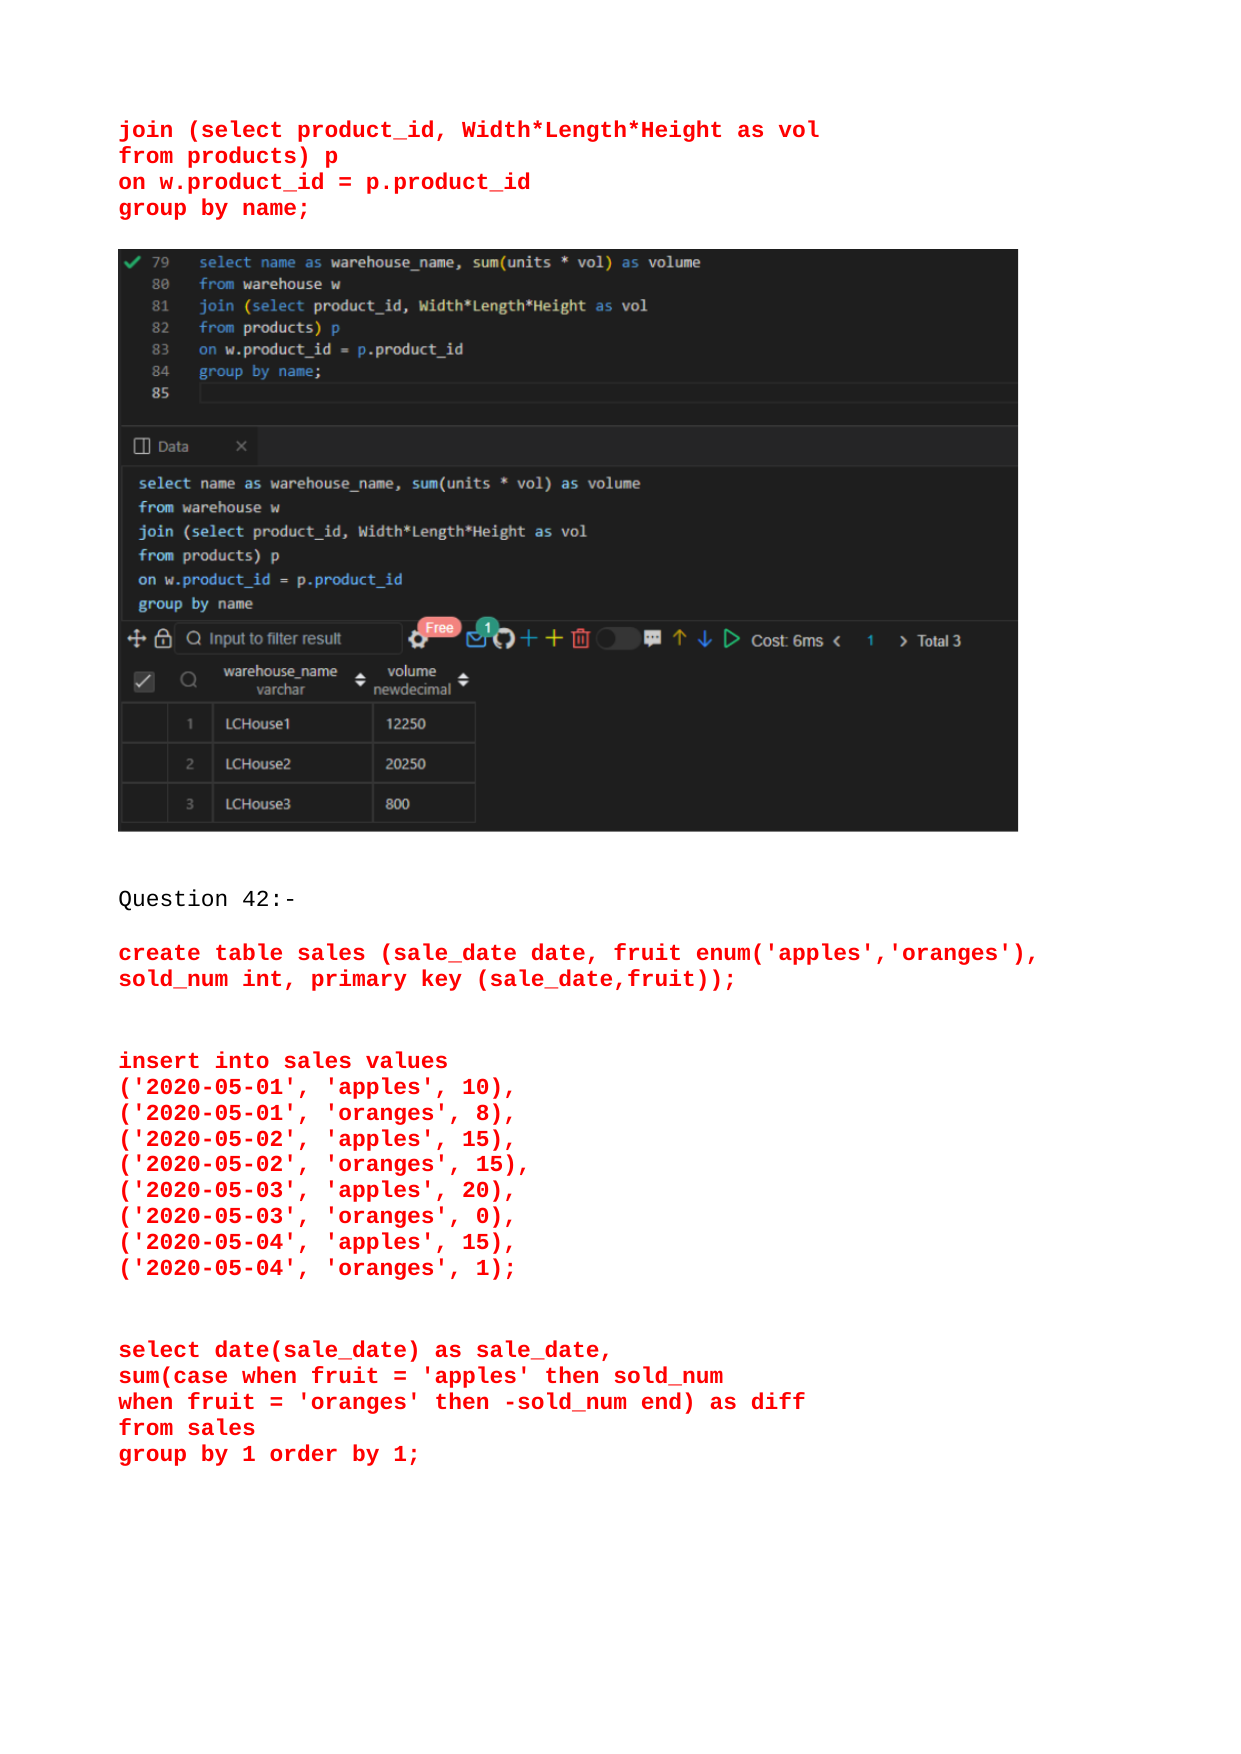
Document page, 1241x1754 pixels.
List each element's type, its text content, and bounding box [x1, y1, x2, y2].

text join (select product_id, Width*Length*Height as vol [118, 118, 1122, 144]
text ('2020-05-02', 'oranges', 15), [118, 1153, 1122, 1179]
text ('2020-05-03', 'oranges', 0), [118, 1205, 1122, 1231]
text create table sales (sale_date date, fruit enum('apples','oranges'), [118, 941, 1122, 967]
text Question 42:- [118, 887, 1122, 913]
text ('2020-05-04', 'apples', 15), [118, 1231, 1122, 1257]
text ('2020-05-02', 'apples', 15), [118, 1127, 1122, 1153]
text ('2020-05-03', 'apples', 20), [118, 1179, 1122, 1205]
text group by 1 order by 1; [118, 1442, 1122, 1468]
text from products) p [118, 144, 1122, 170]
text sold_num int, primary key (sale_date,fruit)); [118, 967, 1122, 993]
text group by name; [118, 196, 1122, 222]
text insert into sales values [118, 1049, 1122, 1075]
text ('2020-05-01', 'apples', 10), [118, 1075, 1122, 1101]
text from sales [118, 1416, 1122, 1442]
text when fruit = 'oranges' then -sold_num end) as diff [118, 1390, 1122, 1416]
text on w.product_id = p.product_id [118, 170, 1122, 196]
text select date(sale_date) as sale_date, [118, 1338, 1122, 1364]
text ('2020-05-01', 'oranges', 8), [118, 1101, 1122, 1127]
text ('2020-05-04', 'oranges', 1); [118, 1257, 1122, 1282]
text sum(case when fruit = 'apples' then sold_num [118, 1364, 1122, 1390]
